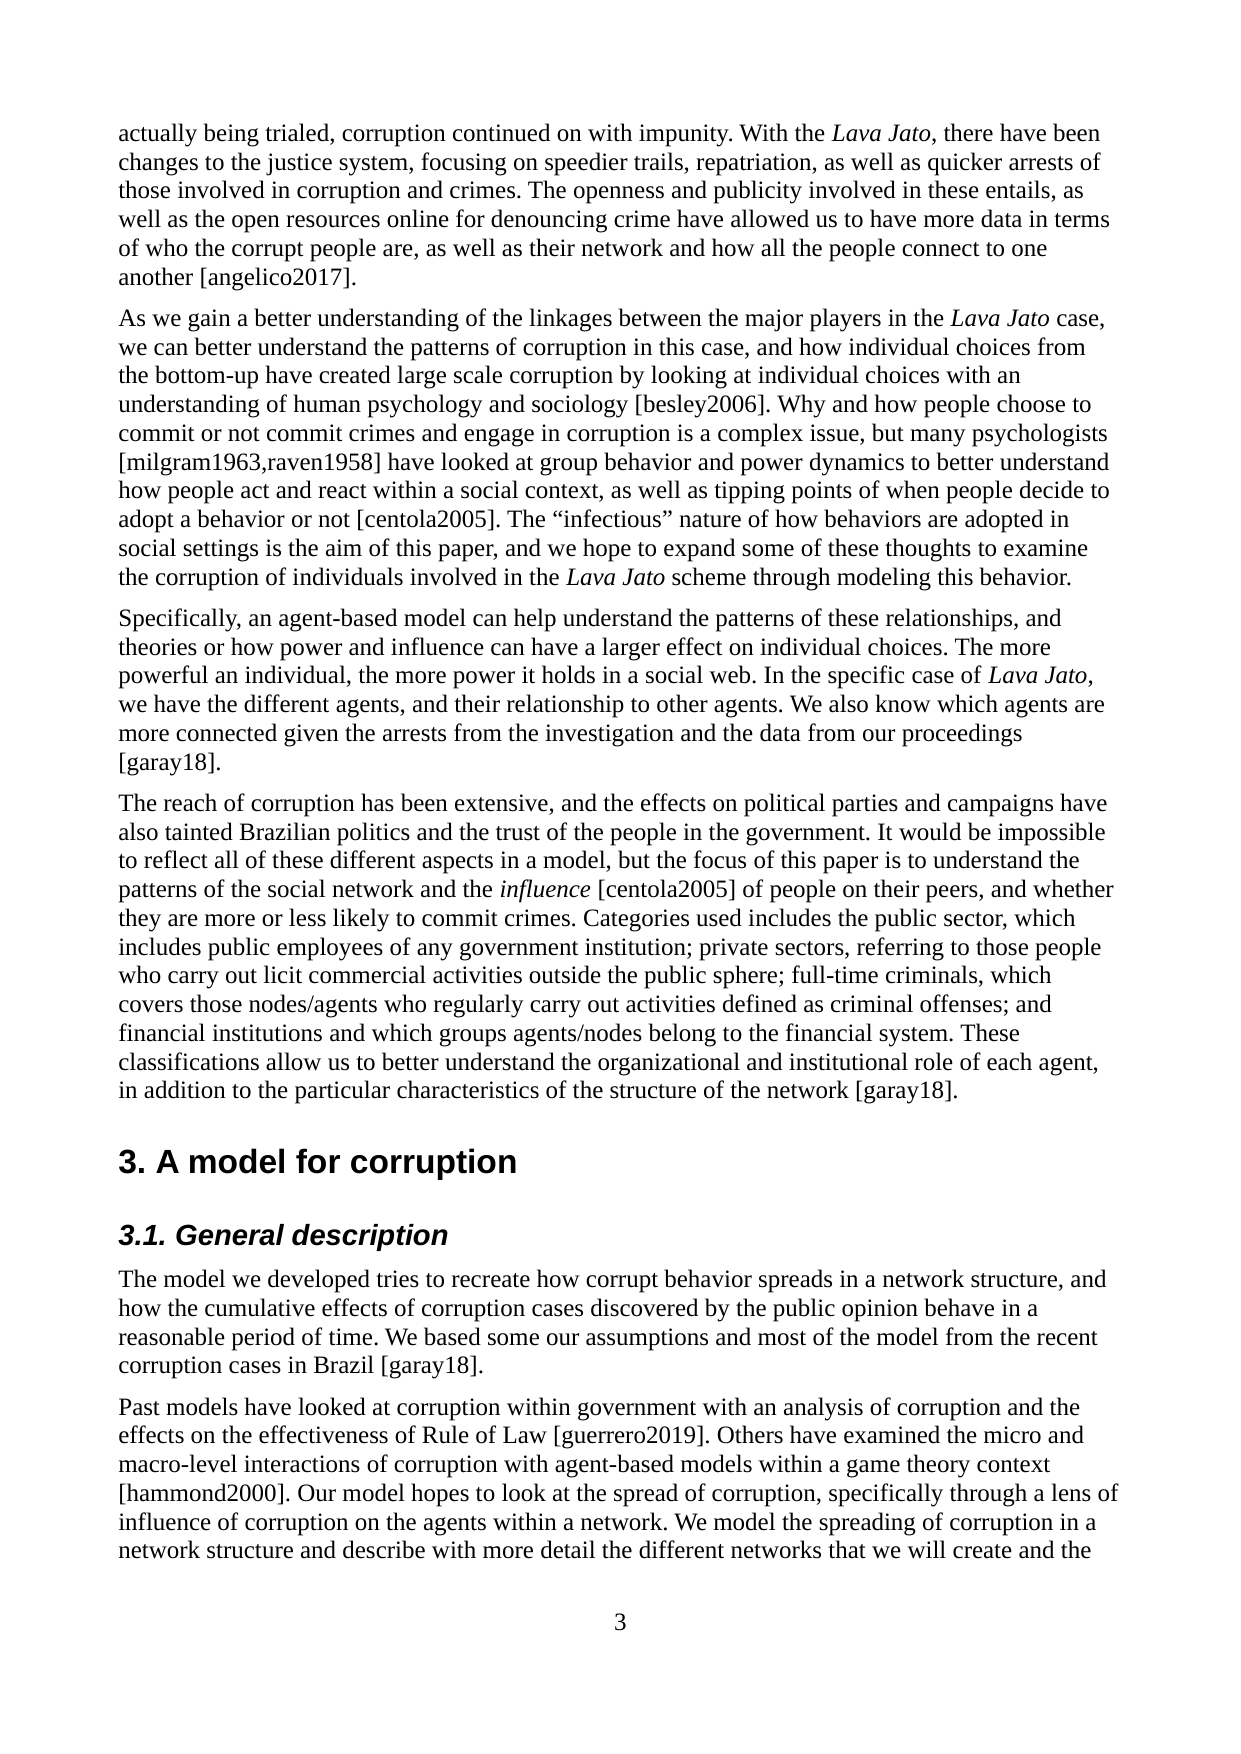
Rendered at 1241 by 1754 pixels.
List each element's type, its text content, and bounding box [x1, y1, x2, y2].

text actually being trialed, corruption continued on with impunity. With the Lava Jato, there have been changes to the justice system, focusing on speedier trails, repatriation, as well as quicker arrests of those involved in corruption and crimes. The openness and publicity involved in these entails, as well as the open resources online for denouncing crime have allowed us to have more data in terms of who the corrupt people are, as well as their network and how all the people connect to one another [angelico2017]. [118, 118, 1122, 291]
text The model we developed tries to recreate how corrupt behavior spreads in a network structure, and how the cumulative effects of corruption cases discovered by the public opinion behave in a reasonable period of time. We based some our assumptions and most of the model from the recent corruption cases in Brazil [garay18]. [118, 1264, 1122, 1379]
subtitle A model for corruption [118, 1142, 1122, 1181]
text Specifically, an agent-based model can help understand the patterns of these relationships, and theories or how power and influence can have a larger effect on individual choices. The more powerful an individual, the more power it holds in a social web. In the specific case of Lava Jato, we have the different agents, and their relationship to other agents. We also know which agents are more connected given the arrests from the investigation and the data from our proceedings [garay18]. [118, 603, 1122, 776]
text The reach of corruption has been extensive, and the effects on political parties and campaigns have also tainted Brazilian politics and the trust of the people in the government. It would be impossible to reflect all of these different aspects in a model, but the focus of this paper is to understand the patterns of the social network and the influence [centola2005] of people on their peers, and whether they are more or less likely to commit crimes. Categories used includes the public sector, which includes public employees of any government institution; private sectors, referring to those people who carry out licit commercial activities outside the public sphere; full-time criminals, which covers those nodes/agents who regularly carry out activities defined as criminal offenses; and financial institutions and which groups agents/nodes belong to the financial system. These classifications allow us to better understand the organizational and institutional role of each agent, in addition to the particular characteristics of the structure of the network [garay18]. [118, 788, 1122, 1104]
text As we gain a better understanding of the linkages between the major players in the Lava Jato case, we can better understand the patterns of corruption in this case, and how individual choices from the bottom-up have created large scale corruption by looking at individual choices with an understanding of human psychology and sociology [besley2006]. Why and how people choose to commit or not commit crimes and engage in corruption is a complex issue, but many psychologists [milgram1963,raven1958] have looked at group behavior and power dynamics to better understand how people act and react within a social context, as well as tipping points of when people decide to adopt a behavior or not [centola2005]. The “infectious” nature of how behaviors are adopted in social settings is the aim of this paper, and we hope to expand some of these thoughts to examine the corruption of individuals involved in the Lava Jato scheme through modeling this behavior. [118, 303, 1122, 591]
text Past models have looked at corruption within government with an analysis of corruption and the effects on the effectiveness of Rule of Law [guerrero2019]. Others have examined the micro and macro-level interactions of corruption with agent-based models within a game theory context [hammond2000]. Our model hopes to look at the spread of corruption, specifically through a lens of influence of corruption on the agents within a network. We model the spreading of corruption in a network structure and describe with more detail the different networks that we will create and the [118, 1392, 1122, 1564]
subtitle General description [118, 1218, 1122, 1252]
